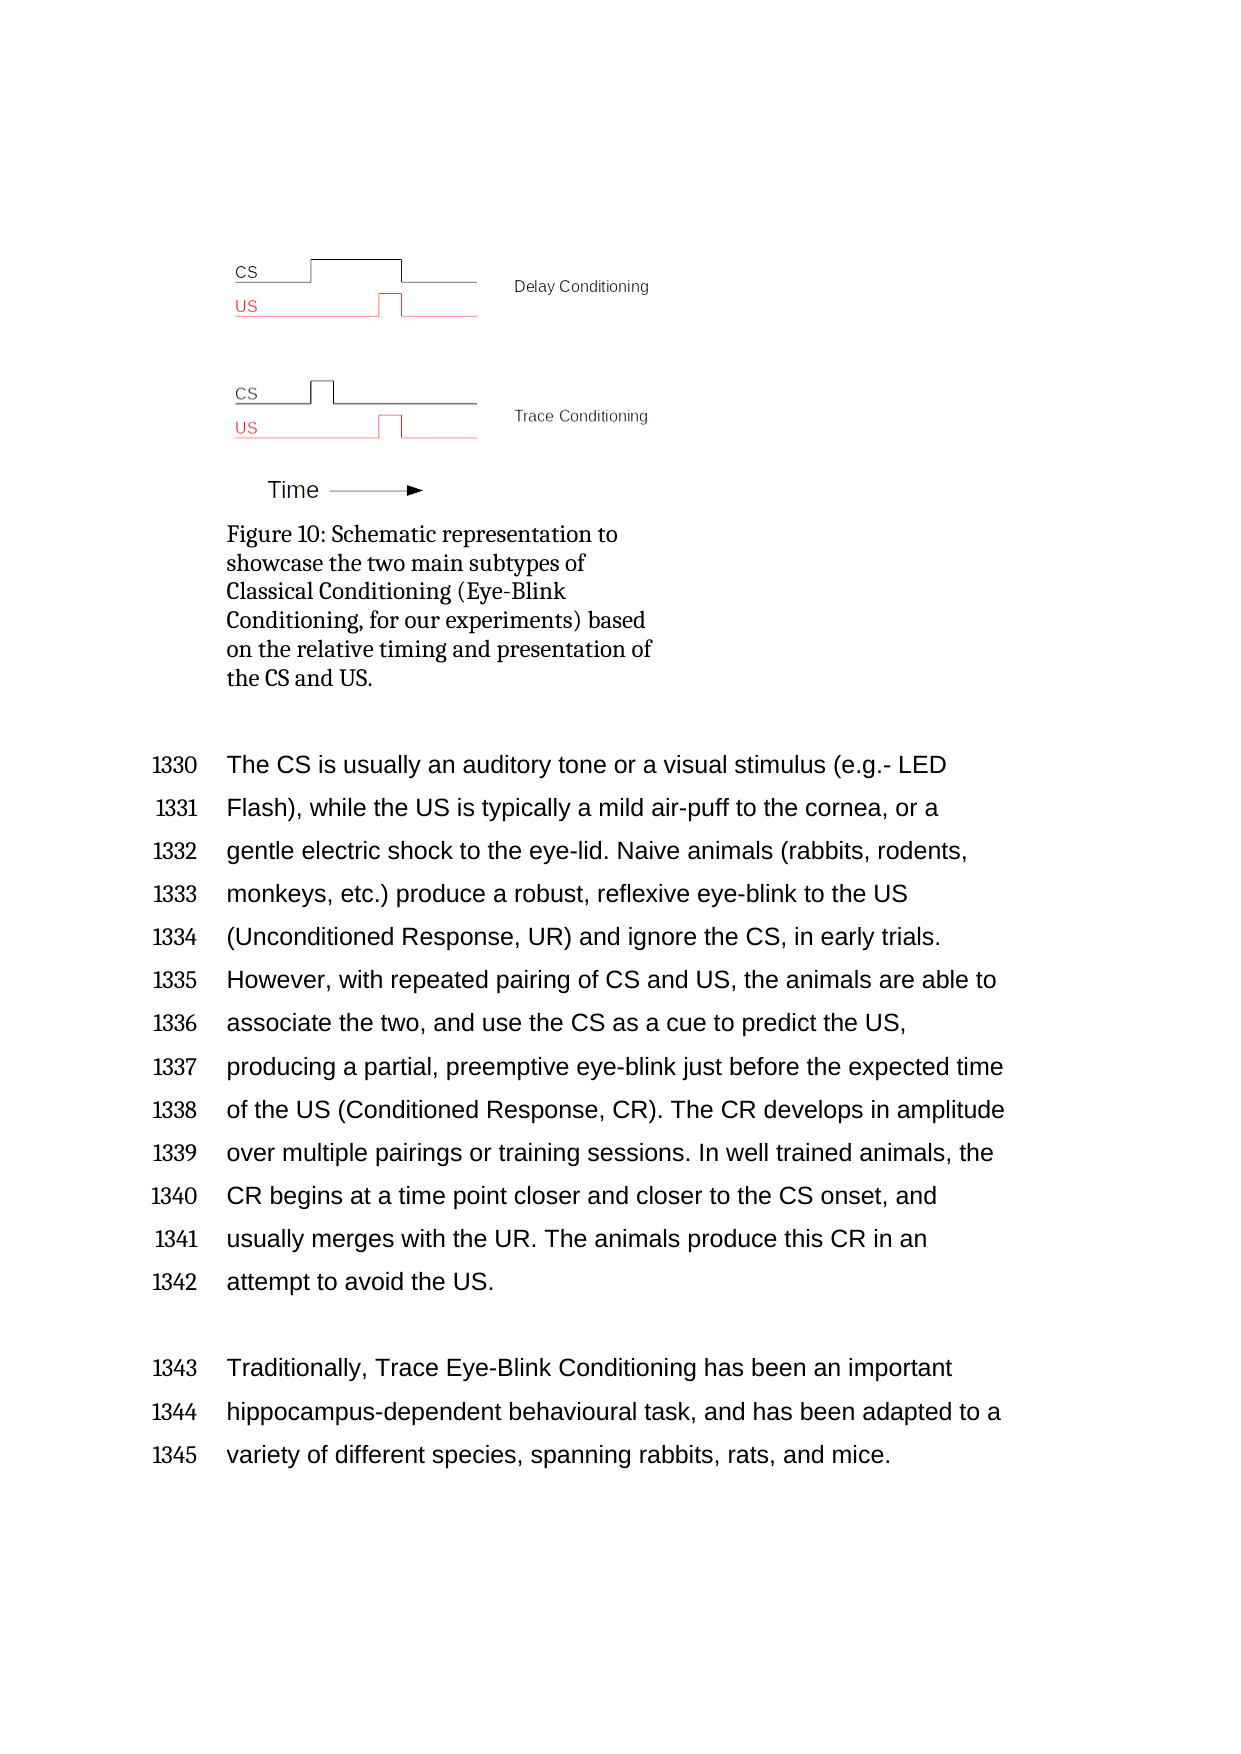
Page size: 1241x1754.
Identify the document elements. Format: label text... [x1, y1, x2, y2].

text Traditionally, Trace Eye-Blink Conditioning has been an important hippocampus-dependent behavioural task, and has been adapted to a variety of different species, spanning rabbits, rats, and mice. [226, 1353, 1014, 1468]
text Figure 10: Schematic representation to showcase the two main subtypes of Classical Conditioning (Eye-Blink Conditioning, for our experiments) based on the relative timing and presentation of the CS and US. [226, 508, 657, 692]
picture [226, 259, 658, 508]
text The CS is usually an auditory tone or a visual stimulus (e.g.- LED Flash), while the US is typically a mild air-puff to the cornea, or a gentle electric shock to the eye-lid. Naive animals (rabbits, rodents, monkeys, etc.) produce a robust, reflexive eye-blink to the US (Unconditioned Response, UR) and ignore the CS, in early trials. However, with repeated pairing of CS and US, the animals are able to associate the two, and use the CS as a cue to predict the US, producing a partial, preemptive eye-blink just before the expected time of the US (Conditioned Response, CR). The CR develops in amplitude over multiple pairings or training sessions. In well trained animals, the CR begins at a time point closer and closer to the CS onset, and usually merges with the UR. The animals produce this CR in an attempt to avoid the US. [226, 750, 1014, 1296]
